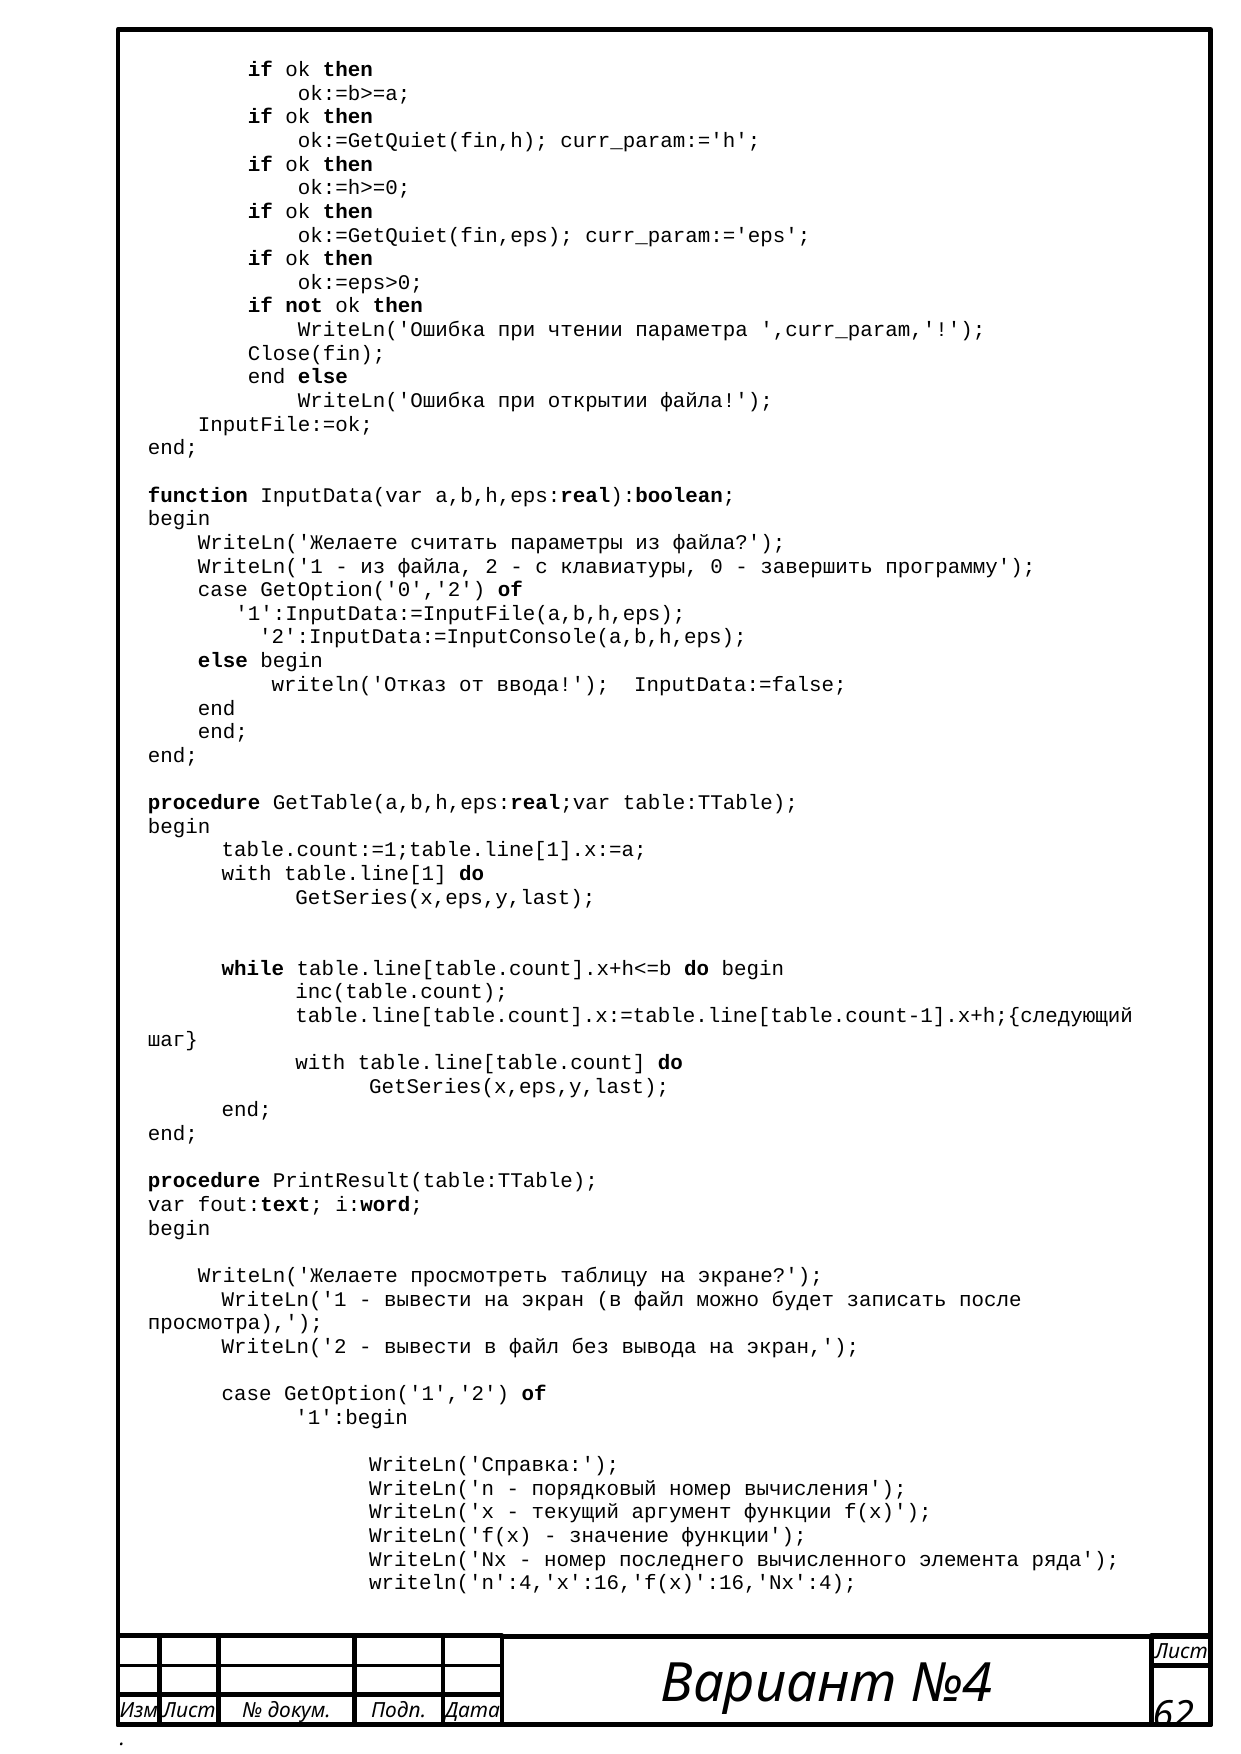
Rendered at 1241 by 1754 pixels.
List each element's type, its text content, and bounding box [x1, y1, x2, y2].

text table.line[table.count].x:=table.line[table.count-1].x+h;{следующий шаг} [148, 1005, 1181, 1052]
text WriteLn('1 - вывести на экран (в файл можно будет записать после просмотра),'); [148, 1289, 1181, 1336]
text WriteLn('2 - вывести в файл без вывода на экран,'); [148, 1336, 1181, 1359]
text '1':InputData:=InputFile(a,b,h,eps); [148, 603, 1181, 627]
text ok:=GetQuiet(fin,eps); curr_param:='eps'; [148, 224, 1181, 248]
text WriteLn('Справка:'); [148, 1454, 1181, 1478]
text GetSeries(x,eps,y,last); [148, 887, 1181, 910]
text ok:=h>=0; [148, 177, 1181, 201]
text procedure GetTable(a,b,h,eps:real;var table:TTable); [148, 792, 1181, 816]
text while table.line[table.count].x+h<=b do begin [148, 958, 1181, 981]
text end else [148, 366, 1181, 390]
text end; [148, 1099, 1181, 1123]
text procedure PrintResult(table:TTable); [148, 1170, 1181, 1194]
text function InputData(var a,b,h,eps:real):boolean; [148, 485, 1181, 508]
text WriteLn('Желаете считать параметры из файла?'); [148, 532, 1181, 556]
text InputFile:=ok; [148, 414, 1181, 437]
text Close(fin); [148, 343, 1181, 366]
text with table.line[table.count] do [148, 1052, 1181, 1076]
text ok:=b>=a; [148, 83, 1181, 106]
text if ok then [148, 248, 1181, 272]
text if ok then [148, 154, 1181, 177]
text end; [148, 745, 1181, 768]
text end; [148, 1123, 1181, 1147]
text end [148, 697, 1181, 721]
text WriteLn('f(x) - значение функции'); [148, 1525, 1181, 1549]
text begin [148, 508, 1181, 532]
text WriteLn('n - порядковый номер вычисления'); [148, 1478, 1181, 1501]
text table.count:=1;table.line[1].x:=a; [148, 839, 1181, 863]
text writeln('n':4,'x':16,'f(x)':16,'Nx':4); [148, 1572, 1181, 1596]
text if ok then [148, 201, 1181, 224]
text '2':InputData:=InputConsole(a,b,h,eps); [148, 627, 1181, 650]
text WriteLn('Ошибка при чтении параметра ',curr_param,'!'); [148, 319, 1181, 343]
text '1':begin [148, 1407, 1181, 1431]
text ok:=GetQuiet(fin,h); curr_param:='h'; [148, 130, 1181, 154]
text if ok then [148, 106, 1181, 130]
text begin [148, 816, 1181, 839]
text begin [148, 1218, 1181, 1241]
text case GetOption('1','2') of [148, 1383, 1181, 1407]
text WriteLn('Nx - номер последнего вычисленного элемента ряда'); [148, 1549, 1181, 1572]
text ok:=eps>0; [148, 272, 1181, 296]
text inc(table.count); [148, 981, 1181, 1005]
text var fout:text; i:word; [148, 1194, 1181, 1218]
text writeln('Отказ от ввода!'); InputData:=false; [148, 674, 1181, 697]
text end; [148, 721, 1181, 745]
text WriteLn('Ошибка при открытии файла!'); [148, 390, 1181, 414]
text end; [148, 437, 1181, 461]
text WriteLn('Желаете просмотреть таблицу на экране?'); [148, 1265, 1181, 1289]
text with table.line[1] do [148, 863, 1181, 887]
text if ok then [148, 59, 1181, 83]
text if not ok then [148, 296, 1181, 319]
text GetSeries(x,eps,y,last); [148, 1076, 1181, 1099]
text WriteLn('1 - из файла, 2 - с клавиатуры, 0 - завершить программу'); [148, 556, 1181, 579]
text else begin [148, 650, 1181, 674]
text WriteLn('x - текущий аргумент функции f(x)'); [148, 1501, 1181, 1525]
text case GetOption('0','2') of [148, 579, 1181, 603]
